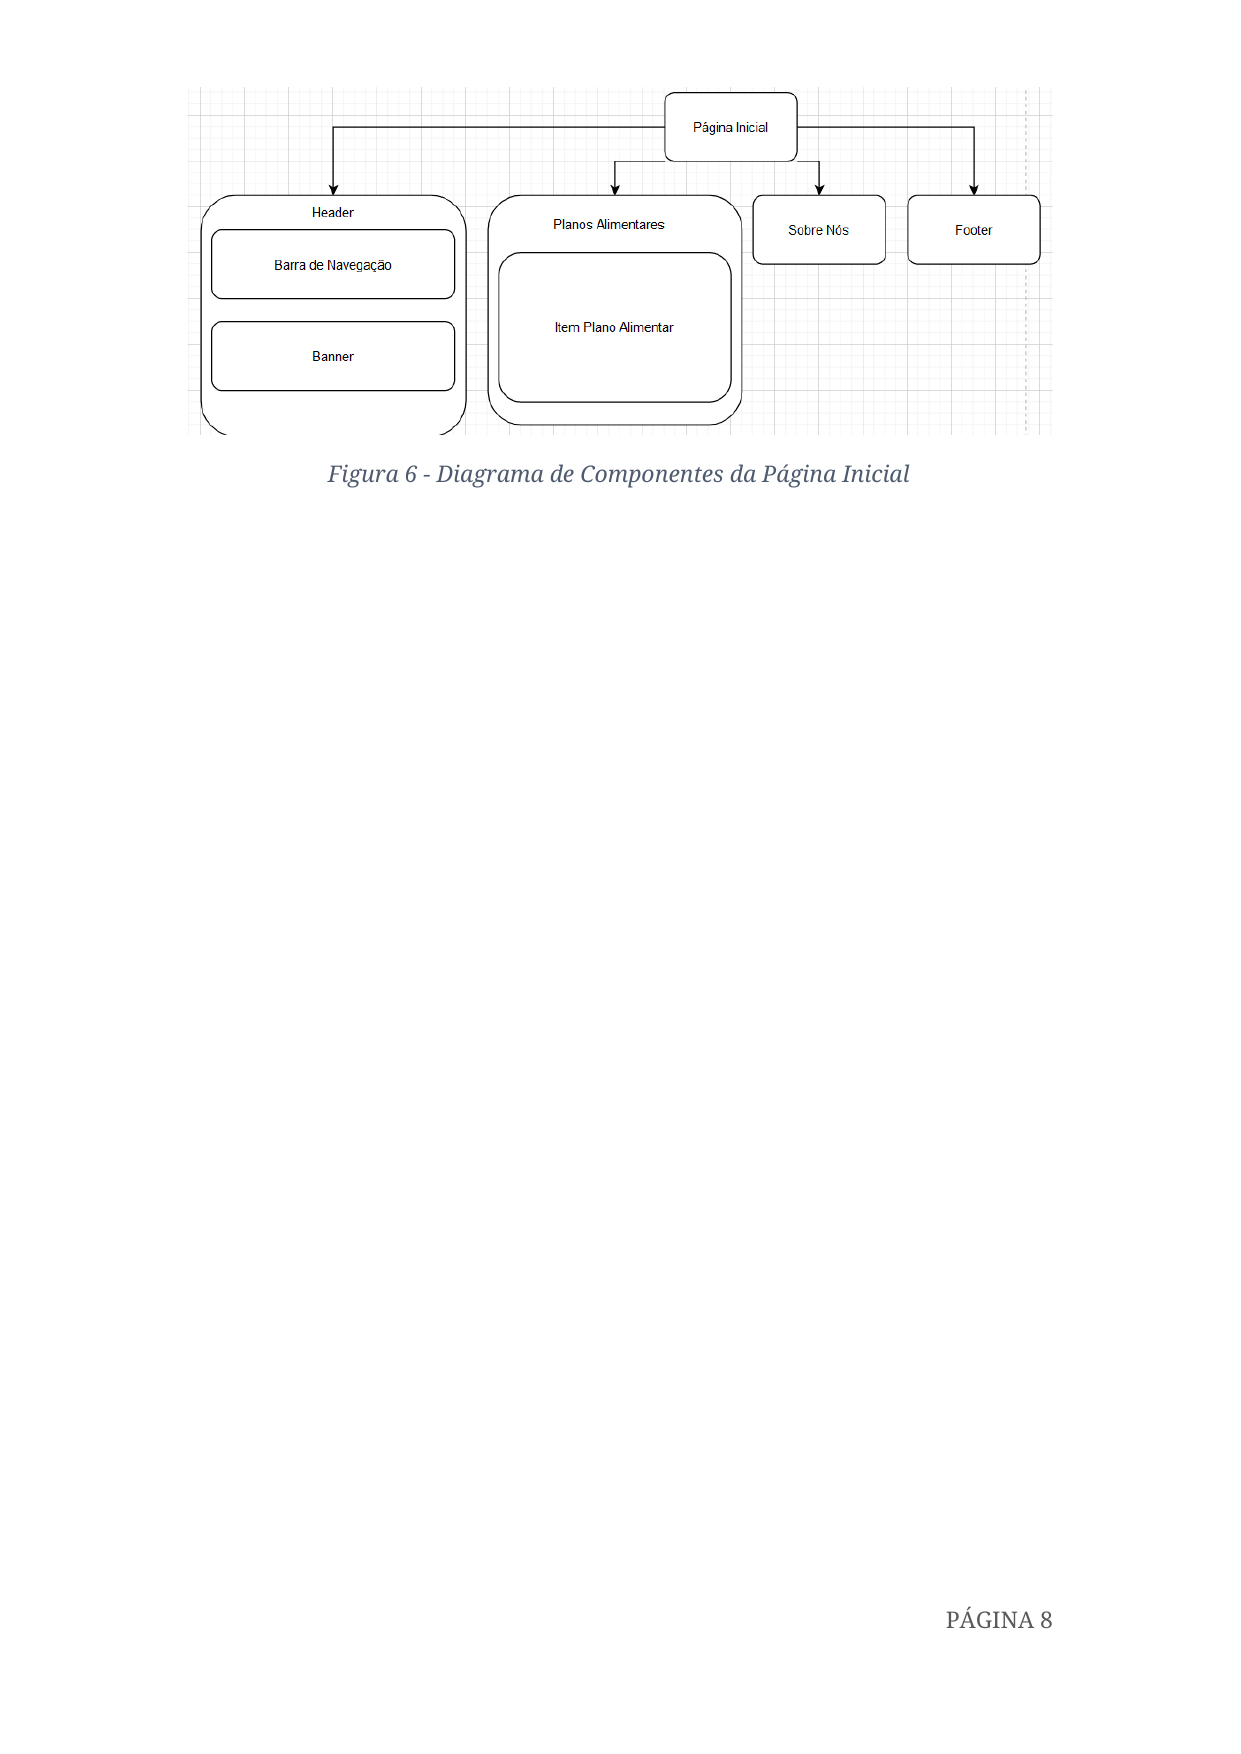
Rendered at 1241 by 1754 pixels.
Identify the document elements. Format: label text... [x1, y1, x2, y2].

text Figura 6 - Diagrama de Componentes da Página Inicial [187, 458, 1053, 489]
